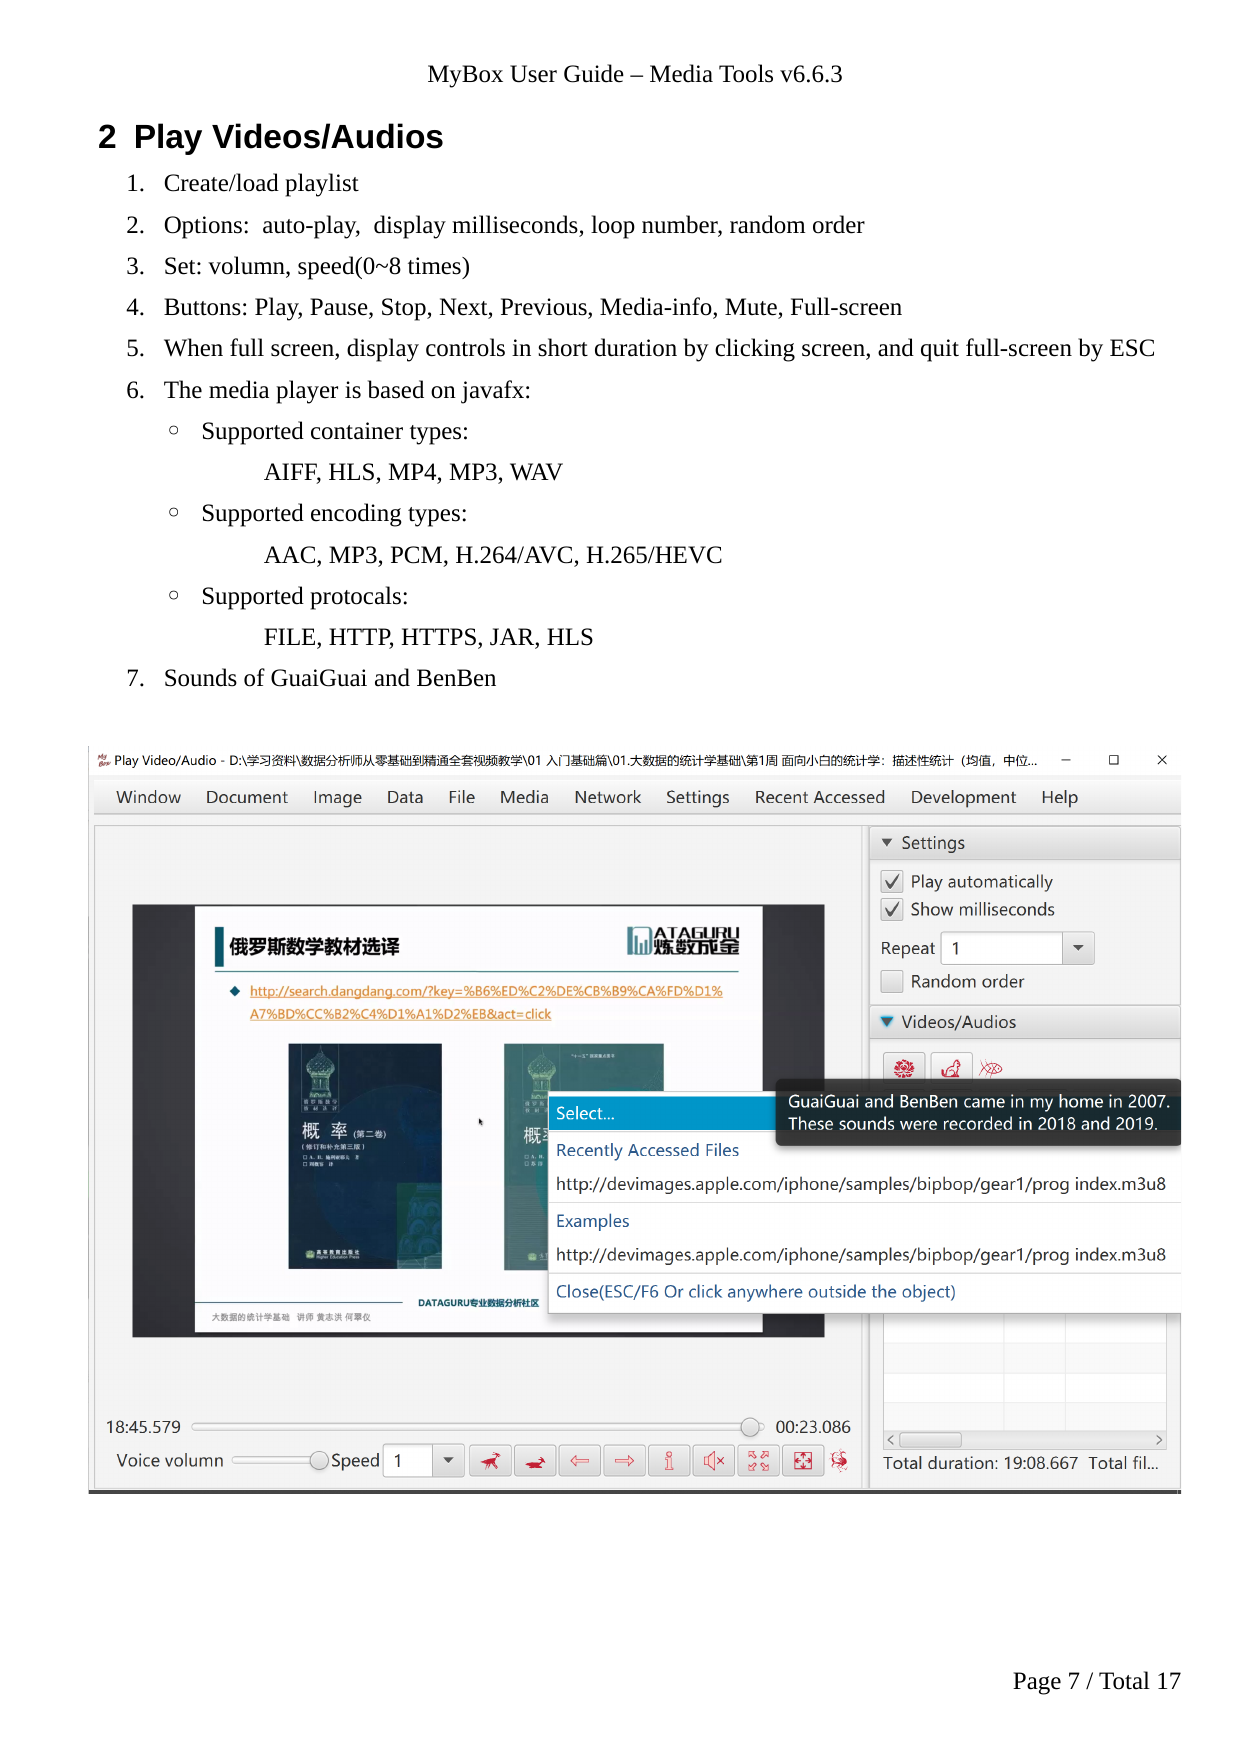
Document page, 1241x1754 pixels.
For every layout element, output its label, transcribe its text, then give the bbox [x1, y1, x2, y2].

list The media player is based on javafx: [126, 375, 1181, 403]
list Set: volumn, speed(0~8 times) [126, 251, 1181, 280]
list Supported container types: [163, 416, 1181, 445]
list Options: auto-play, display milliseconds, loop number, random order [126, 210, 1181, 238]
list Supported protocals: [163, 581, 1181, 610]
list Create/load playlist [126, 168, 1181, 197]
text FILE, HTTP, HTTPS, JAR, HLS [88, 622, 1181, 651]
text AAC, MP3, PCM, H.264/AVC, H.265/HEVC [88, 540, 1181, 568]
picture [88, 746, 1182, 1494]
subtitle Play Videos/Audios [88, 117, 1181, 156]
text AIFF, HLS, MP4, MP3, WAV [88, 457, 1181, 486]
list Supported encoding types: [163, 498, 1181, 527]
list Sounds of GuaiGuai and BenBen [126, 663, 1181, 692]
list Buttons: Play, Pause, Stop, Next, Previous, Media-info, Mute, Full-screen [126, 292, 1181, 321]
list When full screen, display controls in short duration by clicking screen, and quit full-screen by ESC [126, 333, 1181, 362]
